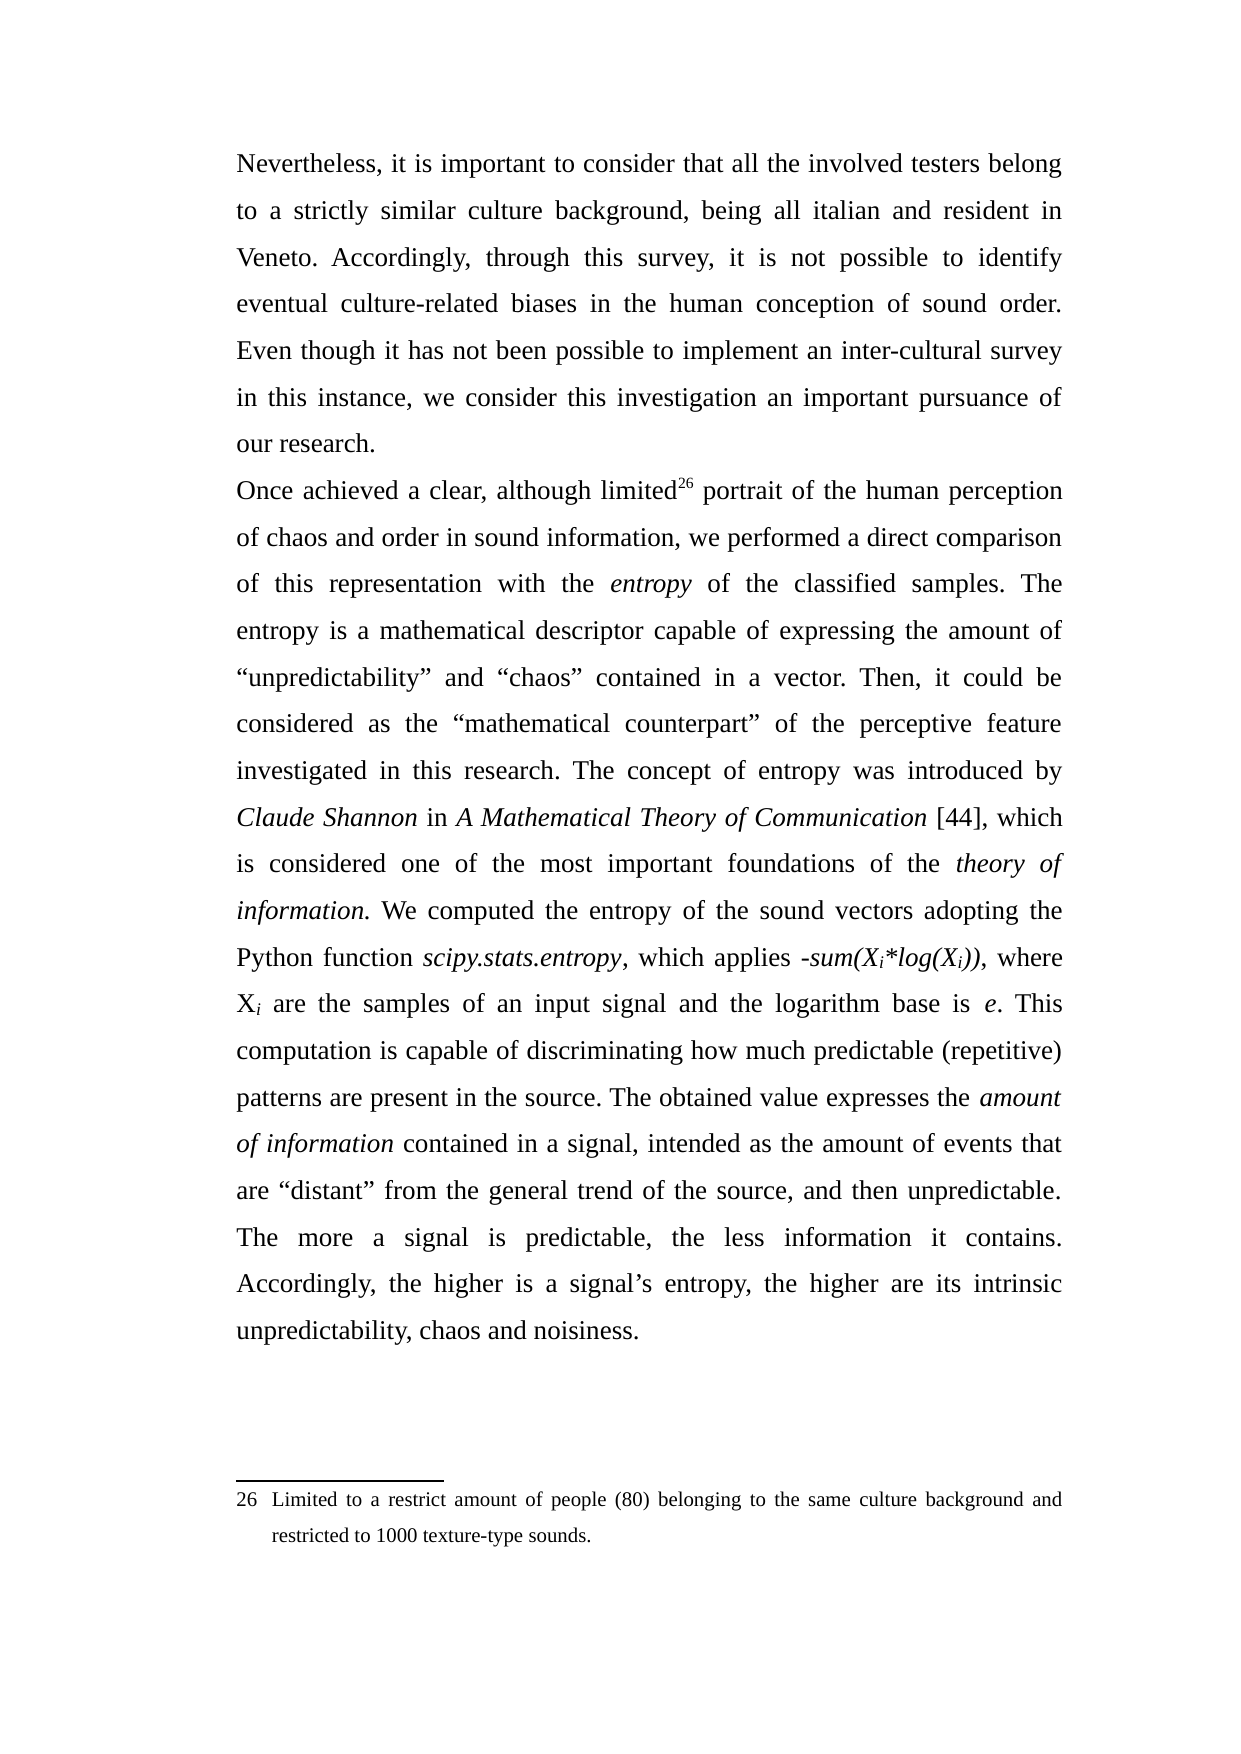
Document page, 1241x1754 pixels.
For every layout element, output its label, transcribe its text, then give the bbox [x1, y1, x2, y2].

text Nevertheless, it is important to consider that all the involved testers belong to a strictly similar culture background, being all italian and resident in Veneto. Accordingly, through this survey, it is not possible to identify eventual culture-related biases in the human conception of sound order. Even though it has not been possible to implement an inter-cultural survey in this instance, we consider this investigation an important pursuance of our research. [236, 148, 1063, 459]
text Limited to a restrict amount of people (80) belonging to the same culture background and restricted to 1000 texture-type sounds. [236, 1487, 1063, 1547]
text Once achieved a clear, although limited portrait of the human perception of chaos and order in sound information, we performed a direct comparison of this representation with the entropy of the classified samples. The entropy is a mathematical descriptor capable of expressing the amount of “unpredictability” and “chaos” contained in a vector. Then, it could be considered as the “mathematical counterpart” of the perceptive feature investigated in this research. The concept of entropy was introduced by Claude Shannon in A Mathematical Theory of Communication [44], which is considered one of the most important foundations of the theory of information. We computed the entropy of the sound vectors adopting the Python function scipy.stats.entropy, which applies -sum(Xi*log(Xi)), where Xi are the samples of an input signal and the logarithm base is e. This computation is capable of discriminating how much predictable (repetitive) patterns are present in the source. The obtained value expresses the amount of information contained in a signal, intended as the amount of events that are “distant” from the general trend of the source, and then unpredictable. The more a signal is predictable, the less information it contains. Accordingly, the higher is a signal’s entropy, the higher are its intrinsic unpredictability, chaos and noisiness. [236, 474, 1063, 1345]
